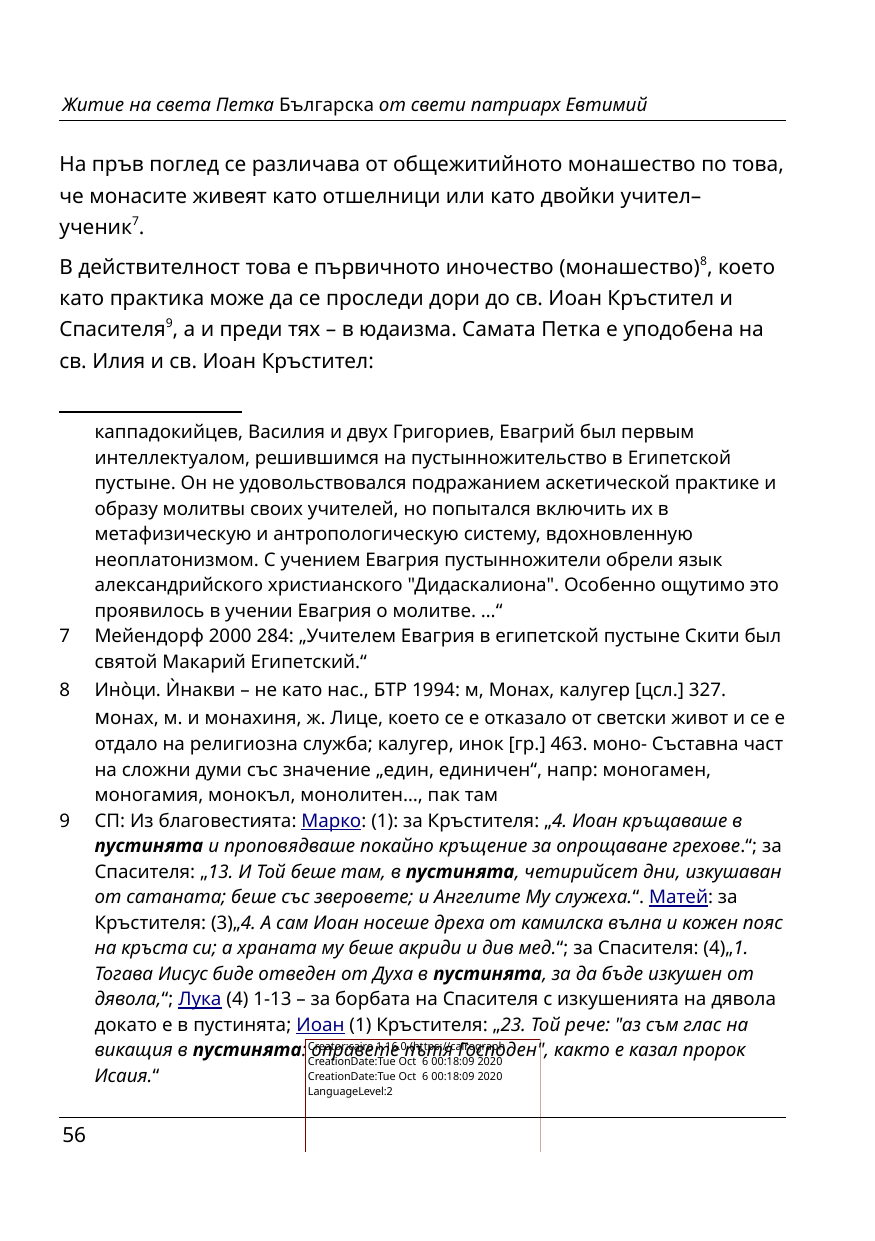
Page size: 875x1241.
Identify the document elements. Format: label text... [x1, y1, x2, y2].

text каппадокийцев, Василия и двух Григориев, Евагрий был первым интеллектуалом, решившимся на пустынножительство в Египетской пустыне. Он не удовольствовался подражанием аскетической практике и образу молитвы своих учителей, но попытался включить их в метафизическую и антропологическую систему, вдохновленную неоплатонизмом. С учением Евагрия пустынножители обрели язык александрийского христианского "Дидаскалиона". Особенно ощутимо это проявилось в учении Евагрия о молитве. …“ [59, 418, 786, 623]
text Мейендорф 2000 284: „Учителем Евагрия в египетской пустыне Скити был святой Макарий Египетский.“ [59, 623, 786, 674]
text Ино̀ци. Ѝнакви – не като нас., БТР 1994: м, Монах, калугер [цсл.] 327. монах, м. и монахиня, ж. Лице, което се е отказало от светски живот и се е отдало на религиозна служба; калугер, инок [гр.] 463. моно- Съставна част на сложни думи със значение „един, единичен“, напр: моногамен, моногамия, монокъл, монолитен…, пак там [59, 674, 786, 807]
text В действителност това е първичното иночество (монашество), което като практика може да се проследи дори до св. Иоан Кръстител и Спасителя, а и преди тях – в юдаизма. Самата Петка е уподобена на св. Илия и св. Иоан Кръстител: [59, 252, 786, 374]
text Исихазмът е течение и учение в православното иночество, възникнало още в началото на IV в. в Египет, Палестина и Мала Азия. На пръв поглед се различава от общежитийното монашество по това, че монасите живеят като отшелници или като двойки учител–ученик. [59, 149, 786, 240]
text СП: Из благовестията: Марко: (1): за Кръстителя: „4. Иоан кръщаваше в пустинята и проповядваше покайно кръщение за опрощаване грехове.“; за Спасителя: „13. И Той беше там, в пустинята, четирийсет дни, изкушаван от сатаната; беше със зверовете; и Ангелите Му служеха.“. Матей: за Кръстителя: (3)„4. А сам Иоан носеше дреха от камилска вълна и кожен пояс на кръста си; а храната му беше акриди и див мед.“; за Спасителя: (4)„1. Тогава Иисус биде отведен от Духа в пустинята, за да бъде изкушен от дявола,“; Лука (4) 1-13 – за борбата на Спасителя с изкушенията на дявола докато е в пустинята; Иоан (1) Кръстителя: „23. Той рече: "аз съм глас на викащия в пустинята: оправете пътя Господен", както е казал пророк Исаия.“ [59, 807, 786, 1088]
